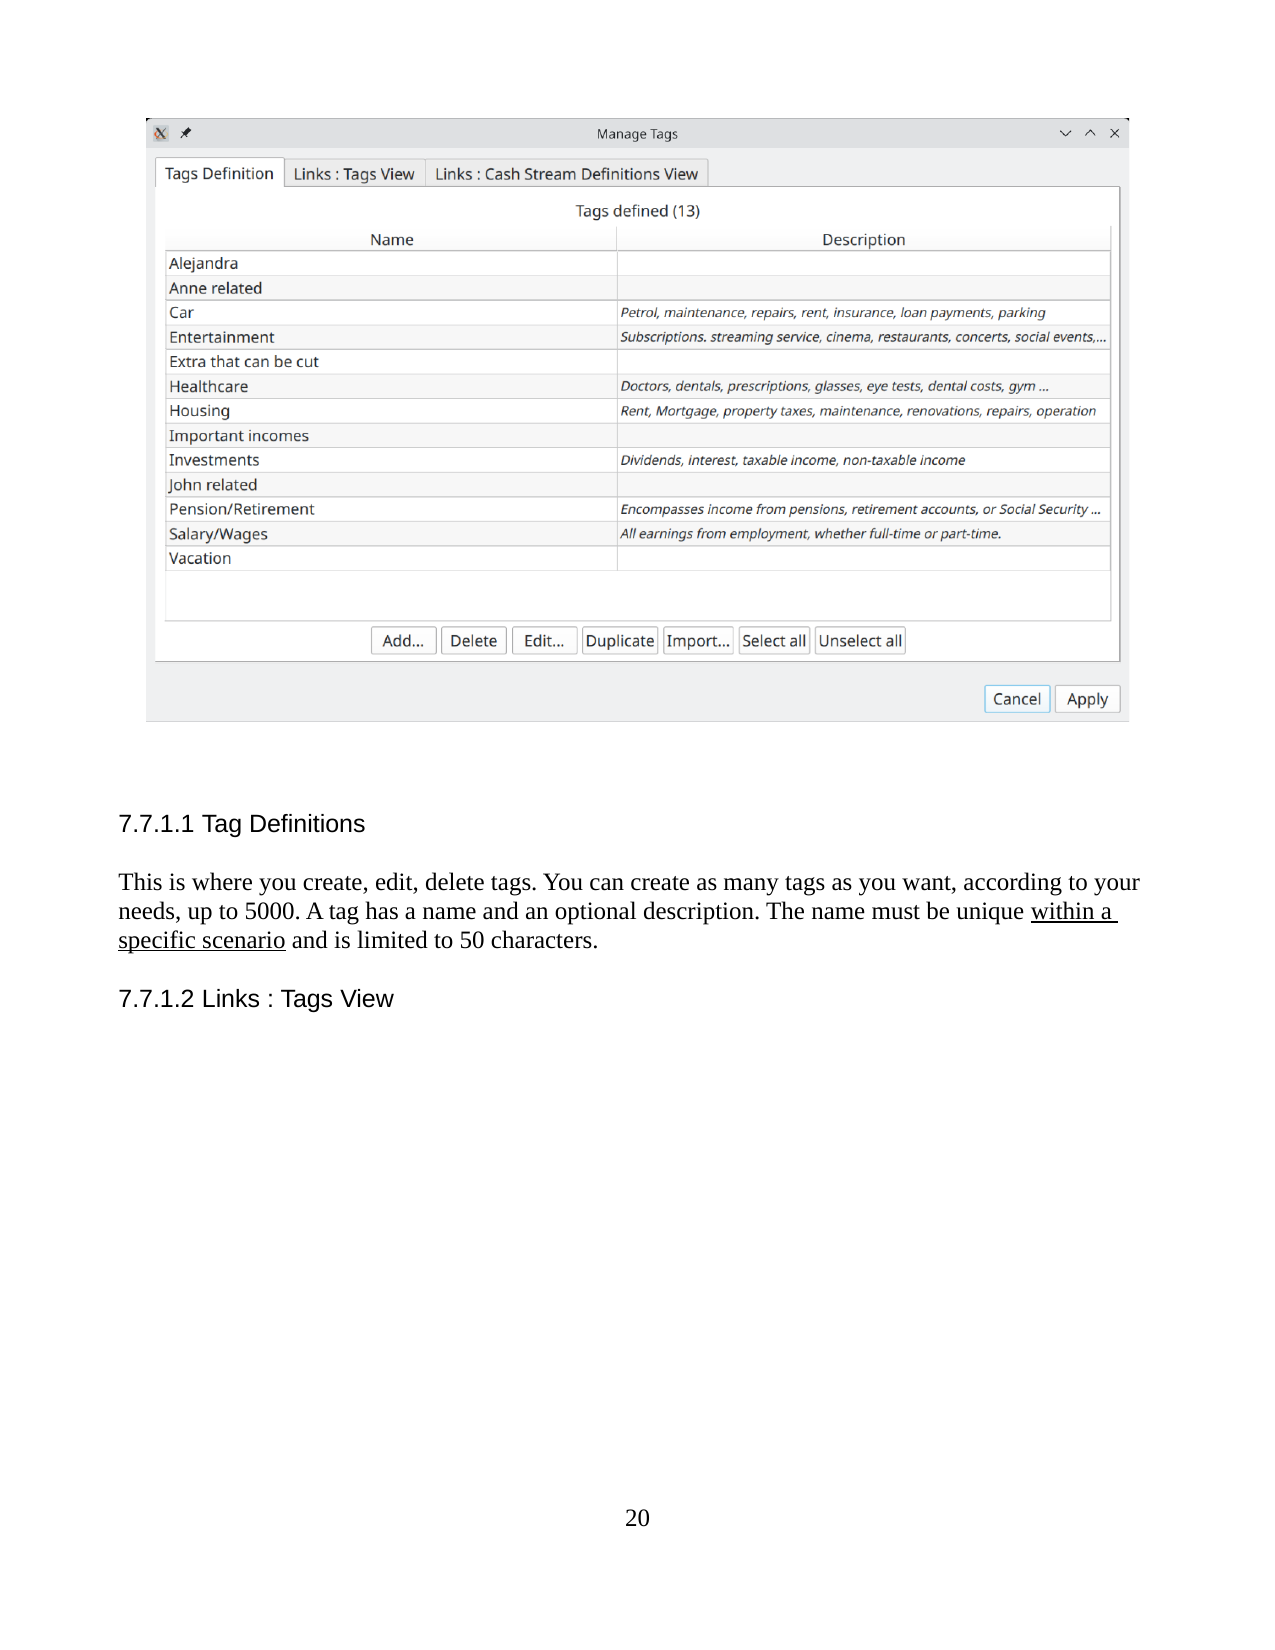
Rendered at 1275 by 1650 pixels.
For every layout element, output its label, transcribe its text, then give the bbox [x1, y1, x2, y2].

subtitle Tag Definitions [118, 809, 1157, 837]
text This is where you create, edit, delete tags. You can create as many tags as you want, according to your needs, up to 5000. A tag has a name and an optional description. The name must be unique within a specific scenario and is limited to 50 characters. [118, 867, 1157, 954]
picture [146, 118, 1130, 722]
subtitle Links : Tags View [118, 984, 1157, 1012]
